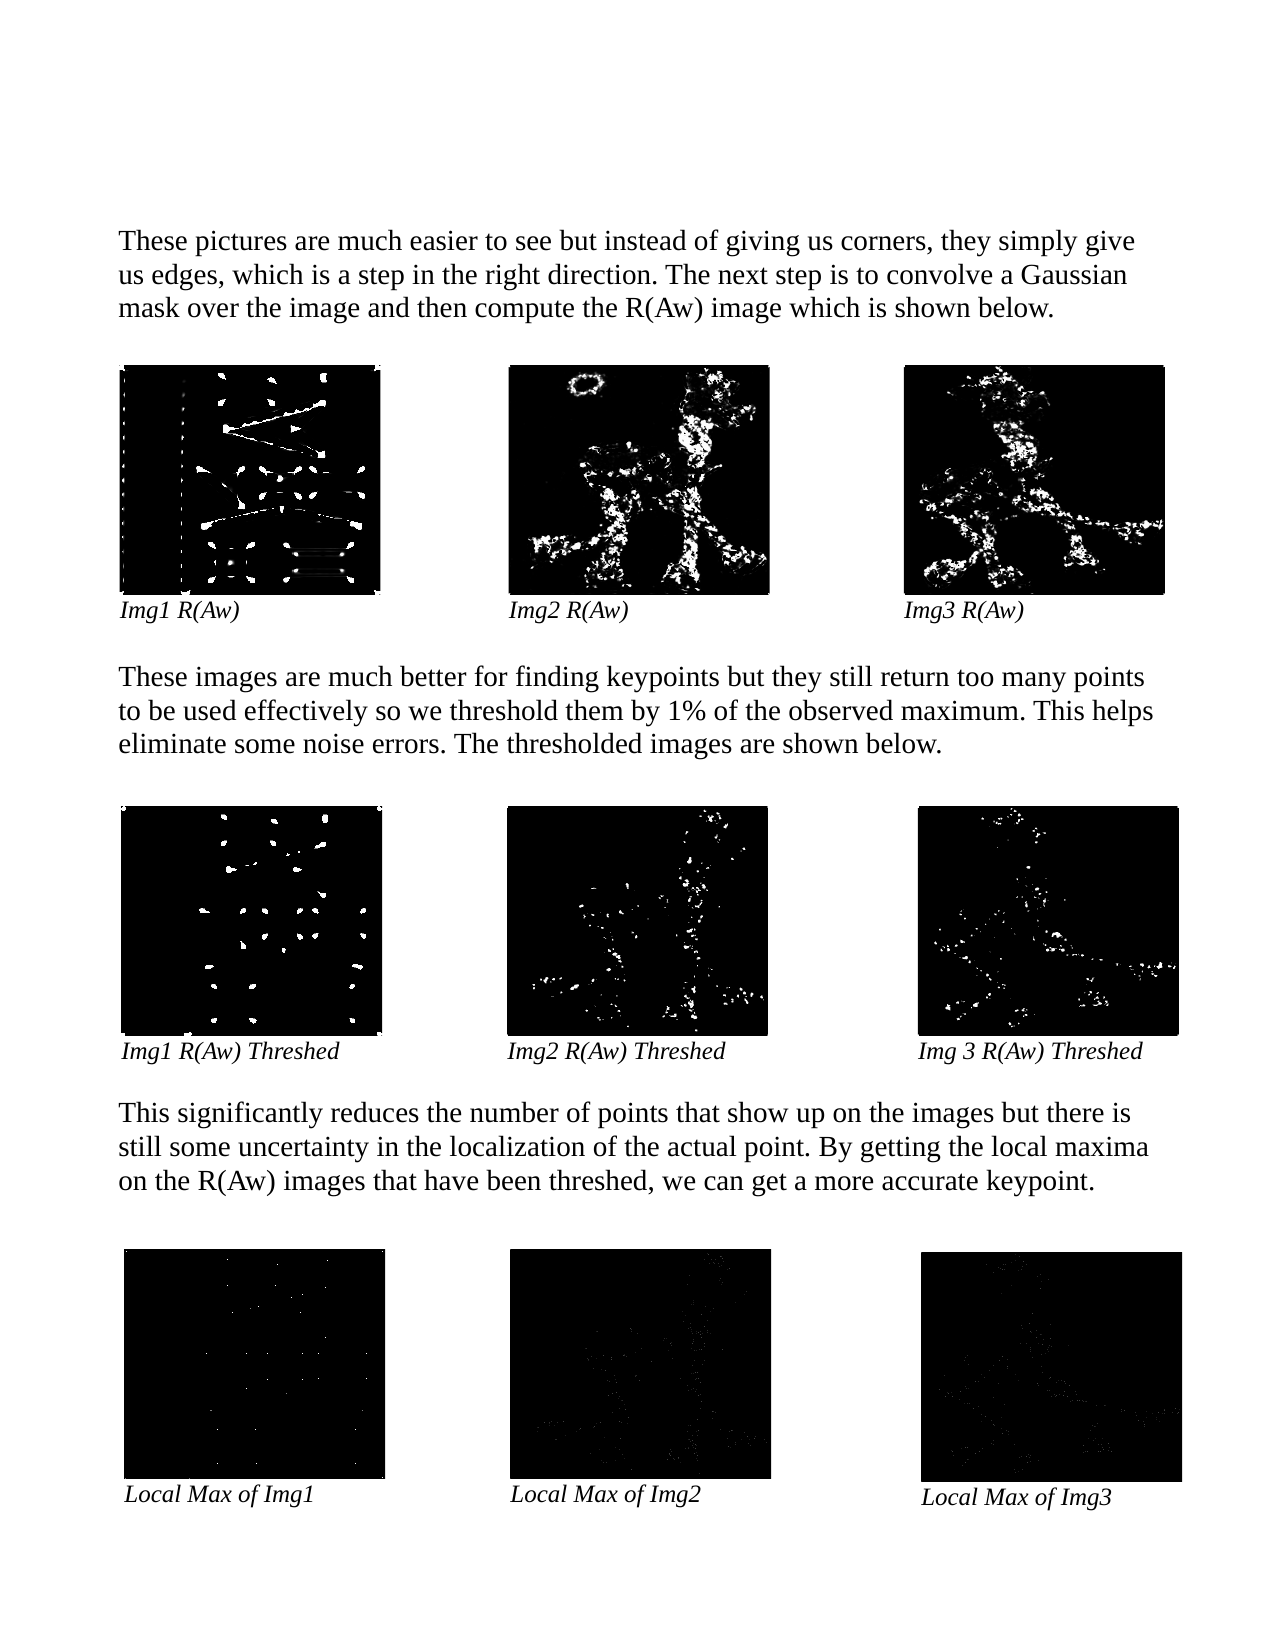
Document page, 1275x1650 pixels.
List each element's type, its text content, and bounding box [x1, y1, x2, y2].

text Local Max of Img3 [921, 1482, 1182, 1511]
text These images are much better for finding keypoints but they still return too many points to be used effectively so we threshold them by 1% of the observed maximum. This helps eliminate some noise errors. The thresholded images are shown below. [118, 659, 1157, 760]
text Img3 R(Aw) [904, 595, 1165, 624]
picture [119, 365, 381, 595]
picture [917, 806, 1179, 1036]
picture [510, 1249, 772, 1479]
text Img2 R(Aw) Threshed [507, 1036, 768, 1064]
text Local Max of Img2 [510, 1479, 771, 1507]
text This significantly reduces the number of points that show up on the images but there is still some uncertainty in the localization of the actual point. By getting the local maxima on the R(Aw) images that have been threshed, we can get a more accurate keypoint. [118, 1096, 1157, 1196]
picture [124, 1249, 386, 1479]
text These pictures are much easier to see but instead of giving us corners, they simply give us edges, which is a step in the right direction. The next step is to convolve a Gaussian mask over the image and then compute the R(Aw) image which is shown below. [118, 223, 1157, 324]
text Img1 R(Aw) Threshed [121, 1036, 382, 1064]
text Local Max of Img1 [124, 1479, 385, 1507]
text Img1 R(Aw) [119, 595, 381, 624]
picture [921, 1252, 1183, 1482]
picture [508, 365, 770, 595]
text Img2 R(Aw) [508, 595, 769, 624]
picture [121, 806, 383, 1036]
picture [507, 806, 768, 1036]
picture [903, 365, 1165, 595]
text Img 3 R(Aw) Threshed [918, 1036, 1179, 1064]
